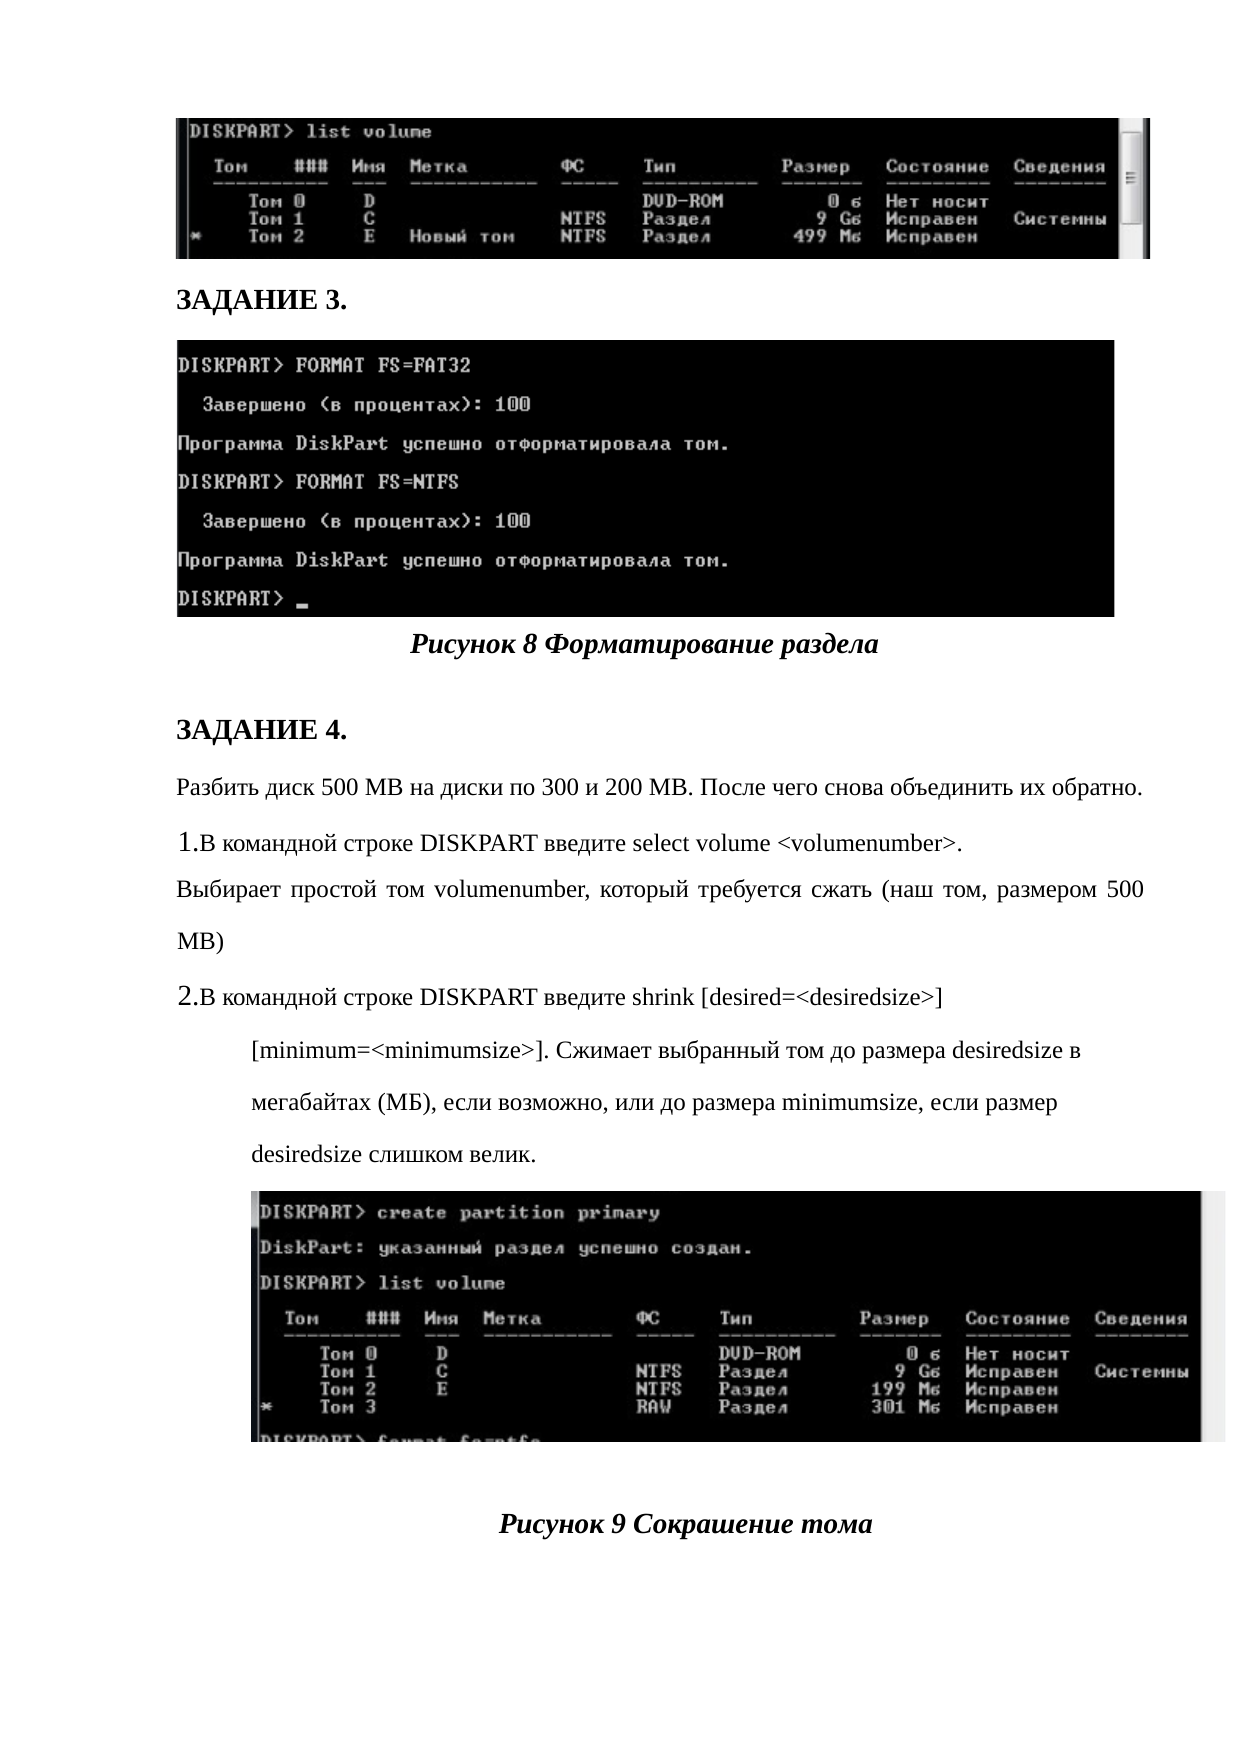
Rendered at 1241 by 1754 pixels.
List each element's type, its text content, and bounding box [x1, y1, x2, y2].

text Выбирает простой том volumenumber, который требуется сжать (наш том, размером 500 MB) [176, 874, 1145, 954]
text Рисунок 9 Сокрашение тома [213, 1506, 1161, 1540]
list В командной строке DISKPART введите shrink [desired=<desiredsize>] [minimum=<minimumsize>]. Сжимает выбранный том до размера desiredsize в мегабайтах (МБ), если возможно, или до размера minimumsize, если размер desiredsize слишком велик. [103, 978, 1148, 1168]
text Разбить диск 500 MB на диски по 300 и 200 МB. После чего снова объединить их обратно. [176, 772, 1145, 800]
list В командной строке DISKPART введите select volume <volumenumber>. [103, 824, 1148, 858]
text ЗАДАНИЕ 4. [176, 712, 1152, 746]
text ЗАДАНИЕ 3. [176, 282, 1152, 316]
text Рисунок 8 Форматирование раздела [177, 626, 1114, 660]
